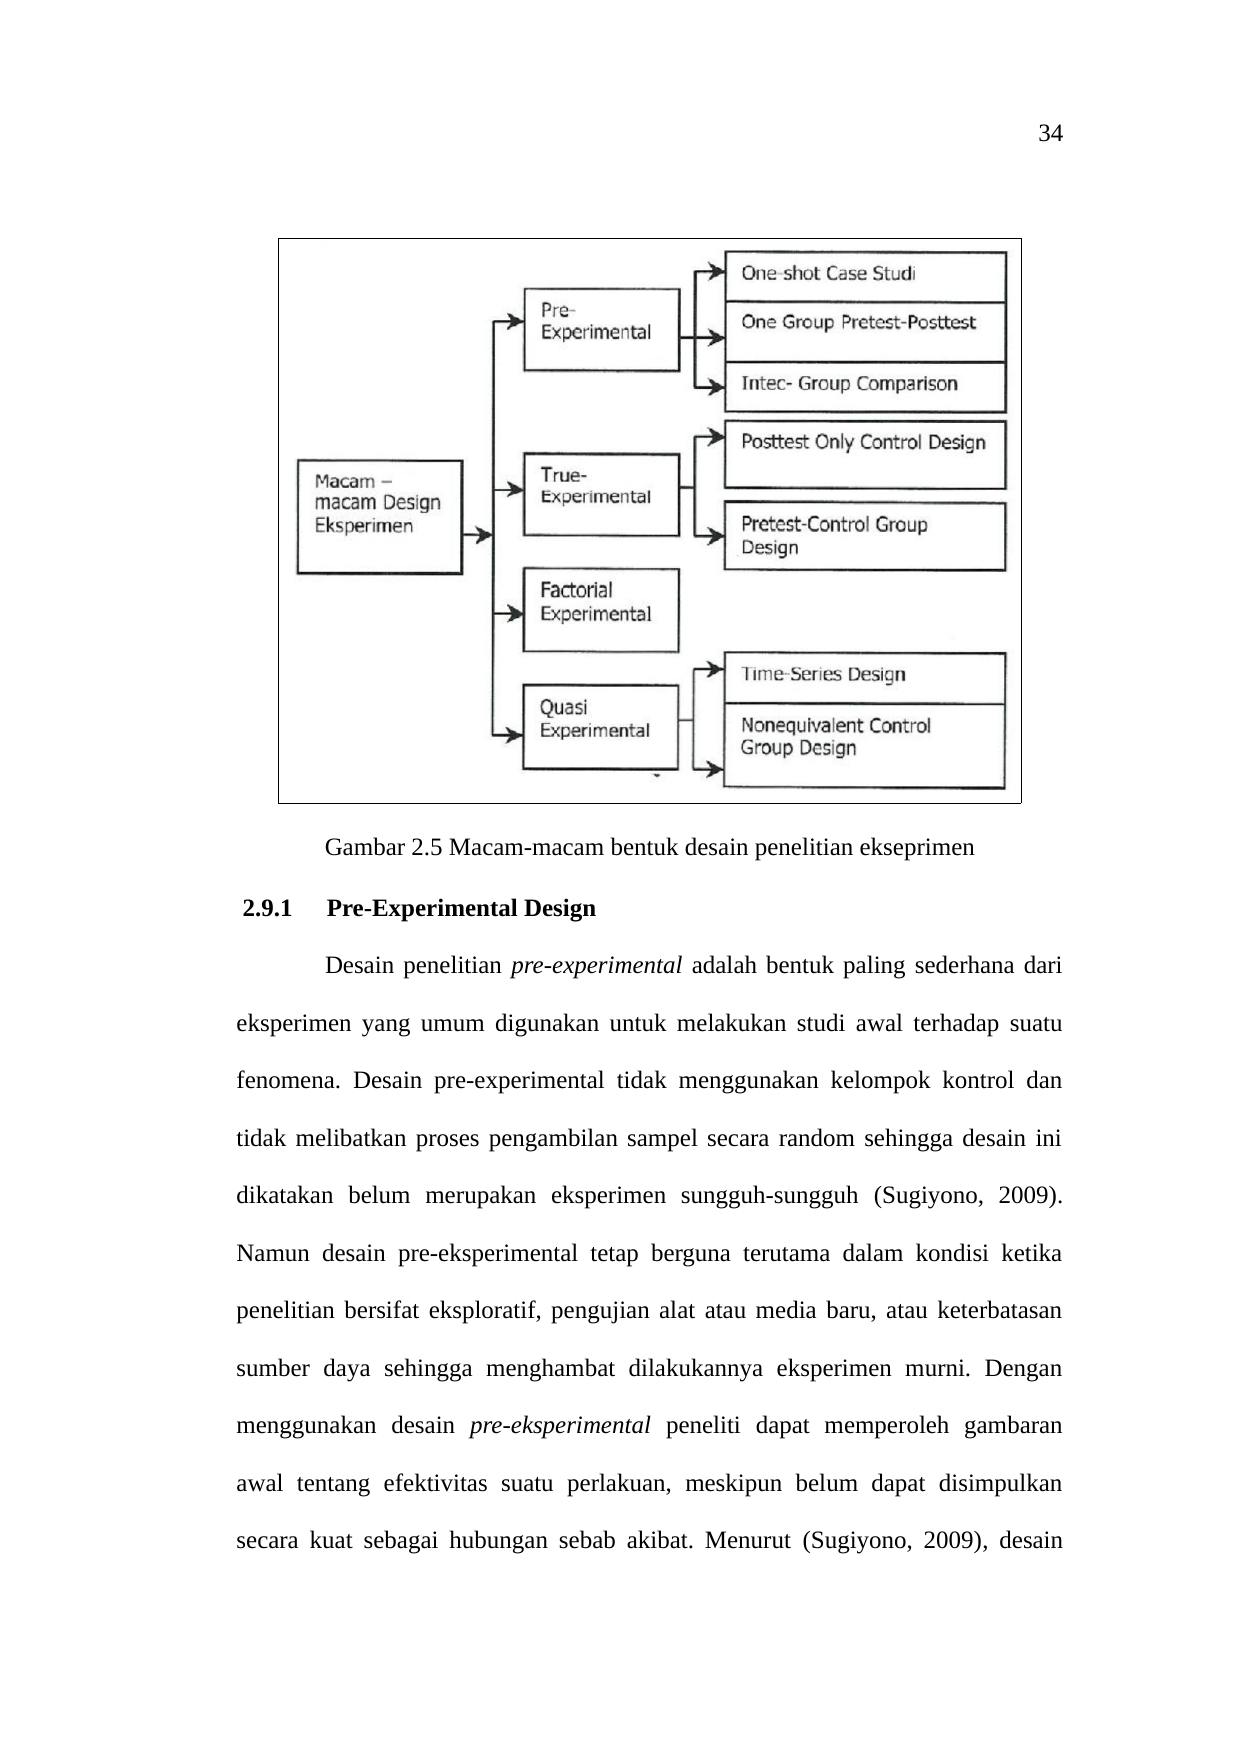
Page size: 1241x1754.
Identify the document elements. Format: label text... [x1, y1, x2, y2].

text Desain penelitian pre-experimental adalah bentuk paling sederhana dari eksperimen yang umum digunakan untuk melakukan studi awal terhadap suatu fenomena. Desain pre-experimental tidak menggunakan kelompok kontrol dan tidak melibatkan proses pengambilan sampel secara random sehingga desain ini dikatakan belum merupakan eksperimen sungguh-sungguh (Sugiyono, 2009). Namun desain pre-eksperimental tetap berguna terutama dalam kondisi ketika penelitian bersifat eksploratif, pengujian alat atau media baru, atau keterbatasan sumber daya sehingga menghambat dilakukannya eksperimen murni. Dengan menggunakan desain pre-eksperimental peneliti dapat memperoleh gambaran awal tentang efektivitas suatu perlakuan, meskipun belum dapat disimpulkan secara kuat sebagai hubungan sebab akibat. Menurut (Sugiyono, 2009), desain [236, 950, 1063, 1554]
text [279, 239, 1021, 803]
picture [281, 241, 1019, 800]
subtitle Pre-Experimental Design [236, 893, 1063, 922]
text Gambar 2.5 Macam-macam bentuk desain penelitian ekseprimen [278, 804, 1021, 861]
